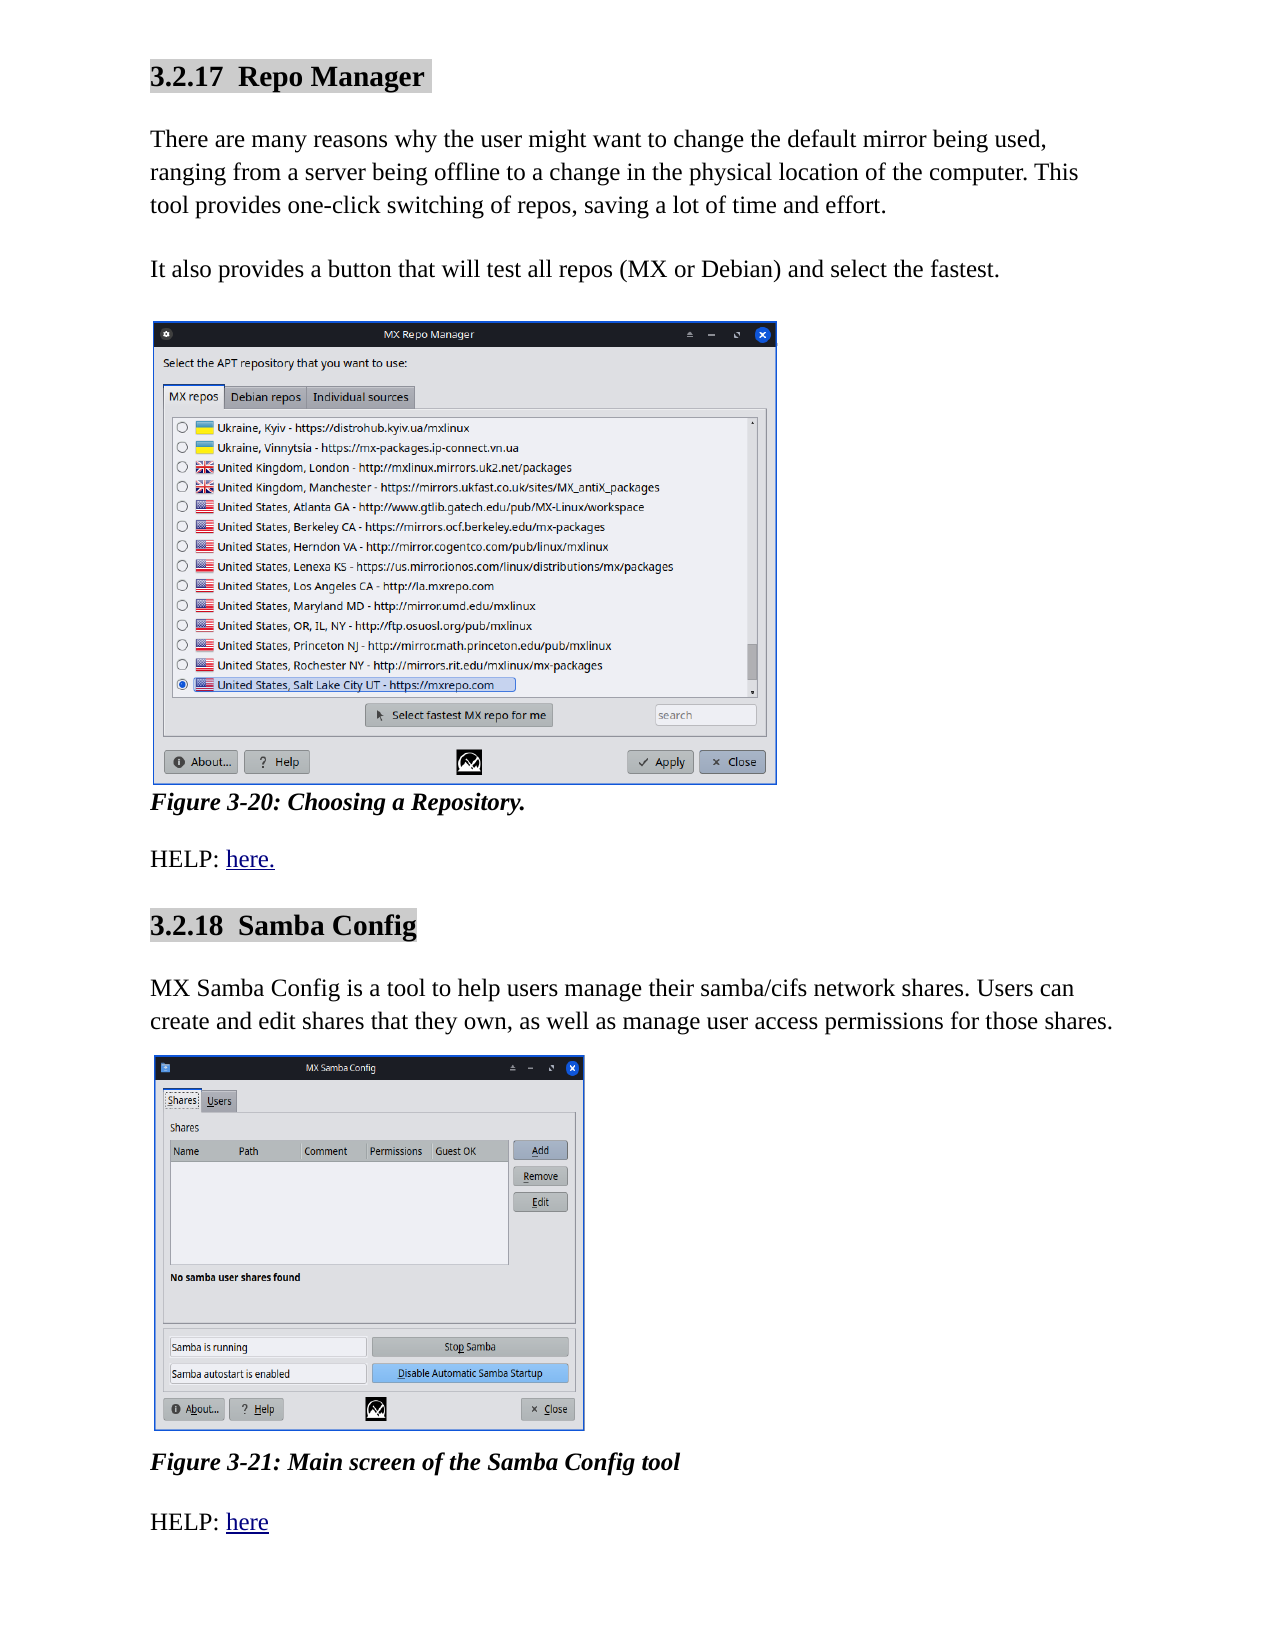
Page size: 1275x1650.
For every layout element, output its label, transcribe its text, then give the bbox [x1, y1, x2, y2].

text Figure 3-20: Choosing a Repository. [150, 316, 1125, 816]
subtitle 3.2.18 Samba Config [417, 908, 1125, 942]
subtitle 3.2.17 Repo Manager [432, 59, 1125, 93]
text HELP: here. [150, 844, 1125, 872]
text It also provides a button that will test all repos (MX or Debian) and select the fastest. [150, 254, 1125, 283]
picture [150, 321, 779, 787]
text MX Samba Config is a tool to help users manage their samba/cifs network shares. Users can create and edit shares that they own, as well as manage user access permissions for those shares. [150, 973, 1125, 1035]
text HELP: here [150, 1507, 1125, 1536]
text Figure 3-21: Main screen of the Samba Config tool [150, 1447, 1125, 1476]
text There are many reasons why the user might want to change the default mirror being used, ranging from a server being offline to a change in the physical location of the computer. This tool provides one-click switching of repos, saving a lot of time and effort. [150, 124, 1125, 219]
picture [152, 1055, 586, 1433]
